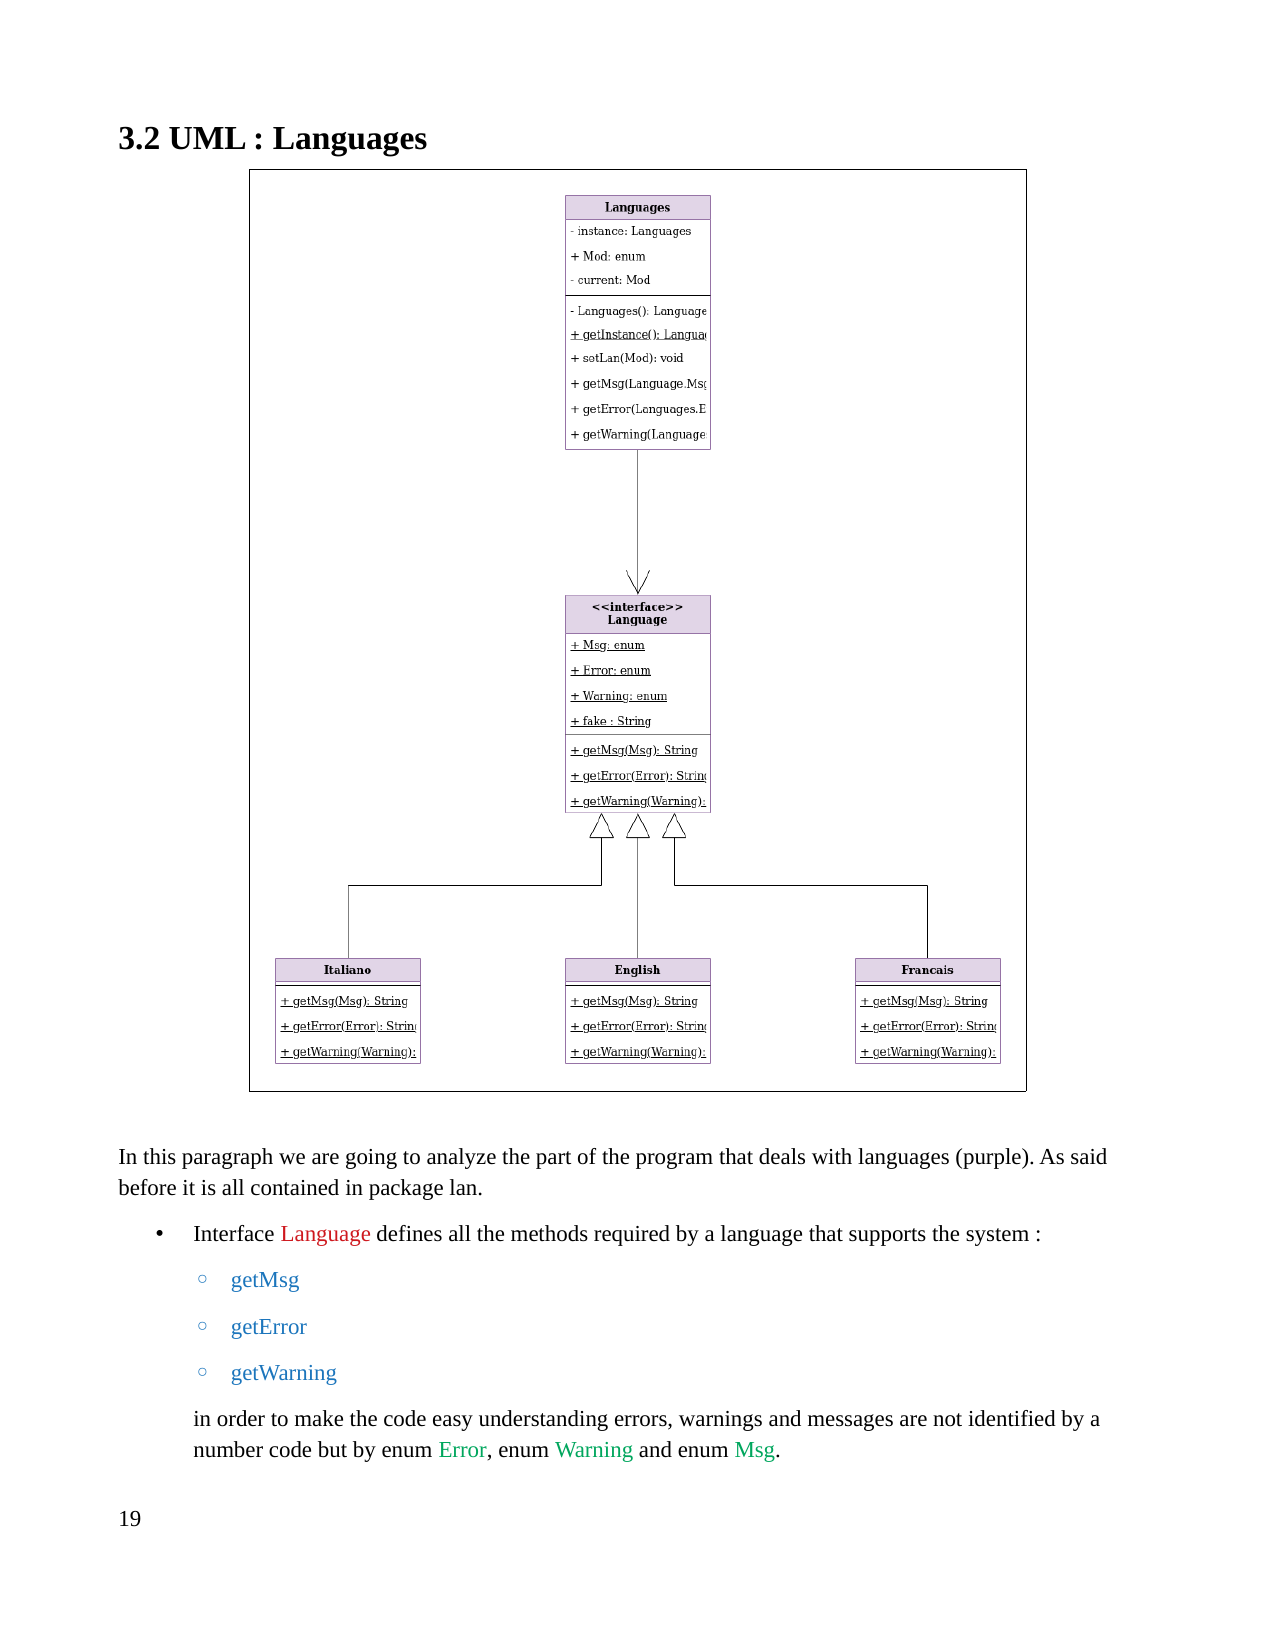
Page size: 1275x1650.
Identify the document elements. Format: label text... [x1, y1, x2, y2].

list Interface Language defines all the methods required by a language that supports the system : [156, 1220, 1157, 1247]
list getWarning [193, 1359, 1157, 1385]
subtitle 3.2 UML : Languages [118, 118, 1157, 157]
list getError [193, 1313, 1157, 1339]
list getMsg [193, 1267, 1157, 1293]
list in order to make the code easy understanding errors, warnings and messages are not identified by a number code but by enum Error, enum Warning and enum Msg. [156, 1405, 1157, 1463]
text In this paragraph we are going to analyze the part of the program that deals with languages (purple). As said before it is all contained in package lan. [118, 1143, 1157, 1201]
picture [252, 172, 1023, 1089]
